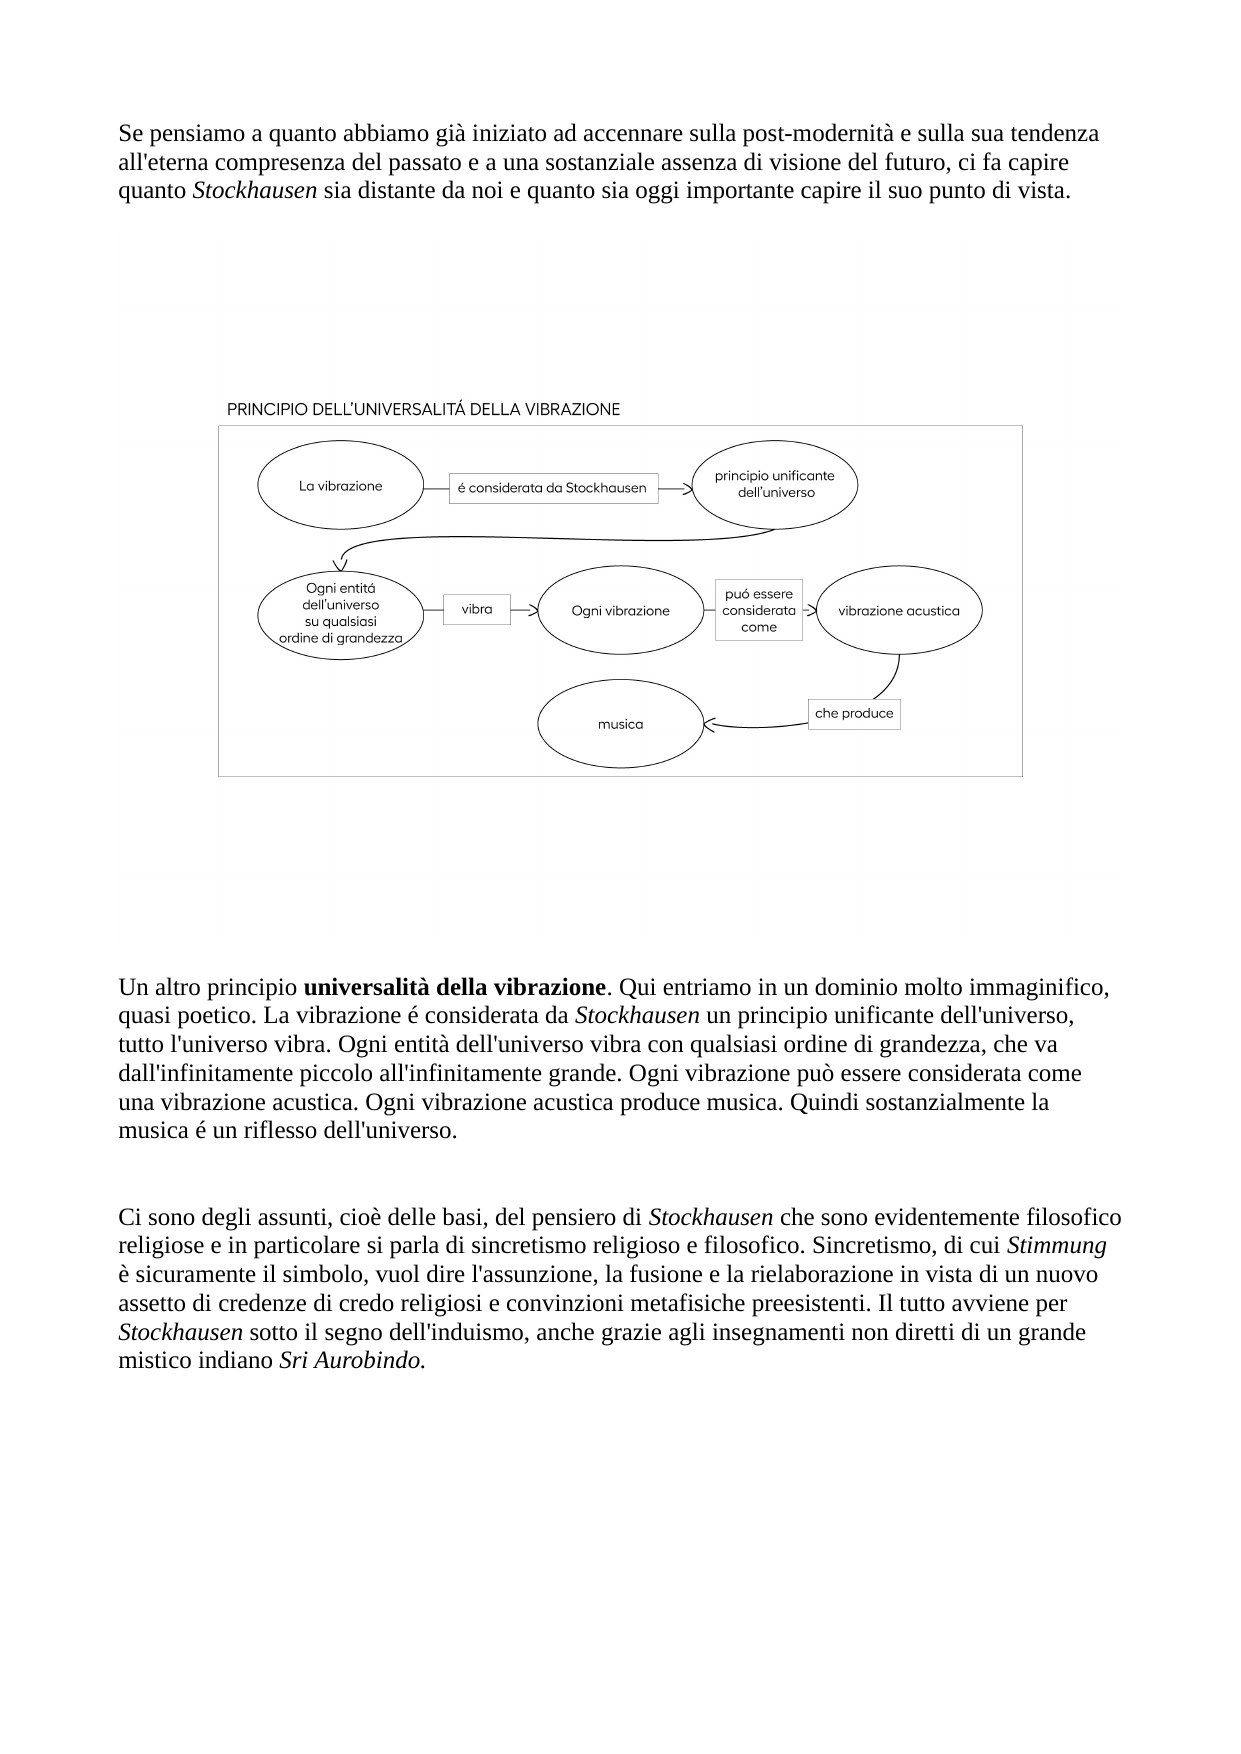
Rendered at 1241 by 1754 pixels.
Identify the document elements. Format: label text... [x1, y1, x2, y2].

text Se pensiamo a quanto abbiamo già iniziato ad accennare sulla post-modernità e sulla sua tendenza all'eterna compresenza del passato e a una sostanziale assenza di visione del futuro, ci fa capire quanto Stockhausen sia distante da noi e quanto sia oggi importante capire il suo punto di vista. [118, 118, 1122, 204]
text Ci sono degli assunti, cioè delle basi, del pensiero di Stockhausen che sono evidentemente filosofico religiose e in particolare si parla di sincretismo religioso e filosofico. Sincretismo, di cui Stimmung è sicuramente il simbolo, vuol dire l'assunzione, la fusione e la rielaborazione in vista di un nuovo assetto di credenze di credo religiosi e convinzioni metafisiche preesistenti. Il tutto avviene per Stockhausen sotto il segno dell'induismo, anche grazie agli insegnamenti non diretti di un grande mistico indiano Sri Aurobindo. [118, 1202, 1122, 1374]
picture [118, 233, 1123, 943]
text Un altro principio universalità della vibrazione. Qui entriamo in un dominio molto immaginifico, quasi poetico. La vibrazione é considerata da Stockhausen un principio unificante dell'universo, tutto l'universo vibra. Ogni entità dell'universo vibra con qualsiasi ordine di grandezza, che va dall'infinitamente piccolo all'infinitamente grande. Ogni vibrazione può essere considerata come una vibrazione acustica. Ogni vibrazione acustica produce musica. Quindi sostanzialmente la musica é un riflesso dell'universo. [118, 972, 1122, 1144]
